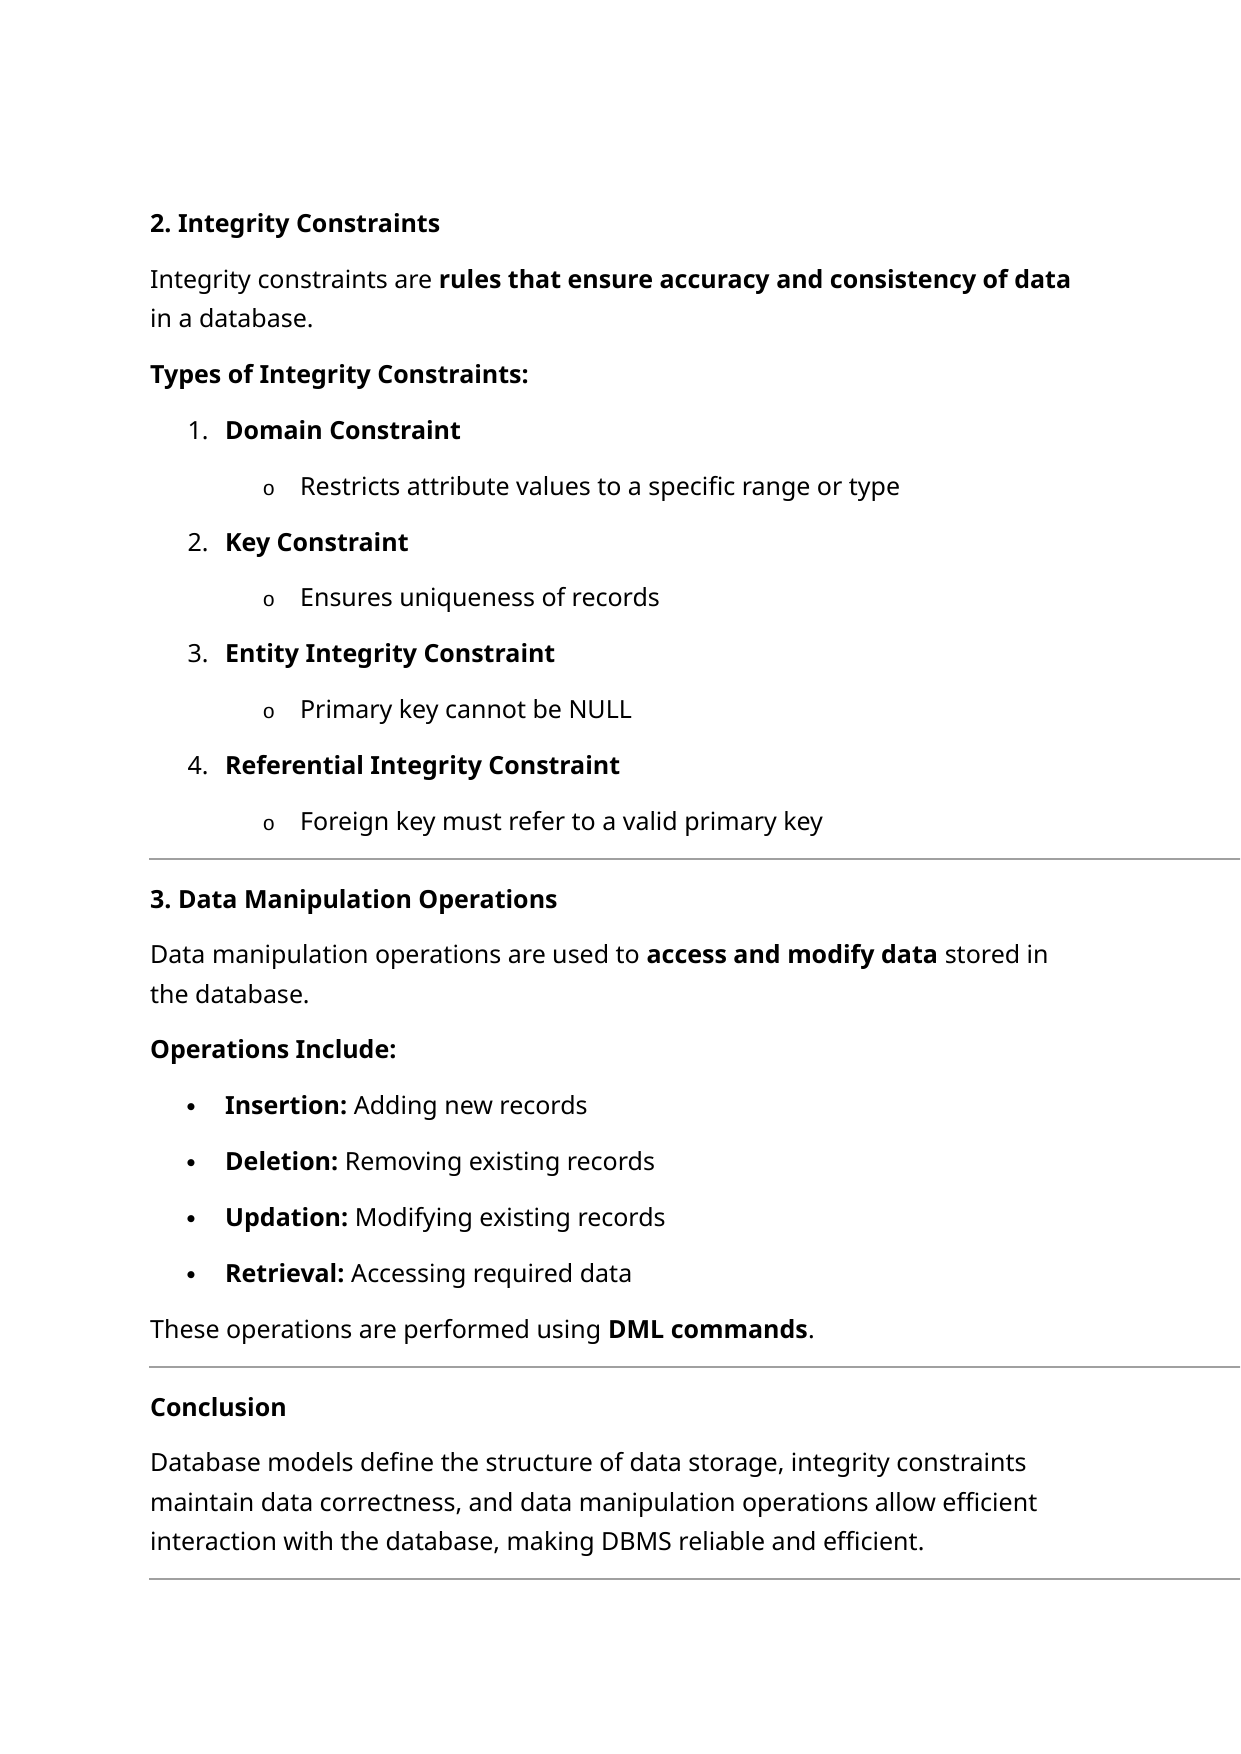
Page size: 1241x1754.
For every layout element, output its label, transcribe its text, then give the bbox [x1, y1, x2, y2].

list Ensures uniqueness of records [262, 580, 1090, 614]
list Deletion: Removing existing records [187, 1144, 1090, 1178]
text Operations Include: [150, 1032, 1090, 1066]
list Updation: Modifying existing records [187, 1199, 1090, 1234]
list Restricts attribute values to a specific range or type [262, 468, 1090, 502]
list Domain Constraint [187, 412, 1090, 447]
list Entity Integrity Constraint [187, 636, 1090, 670]
text Conclusion [150, 1389, 1090, 1423]
list Referential Integrity Constraint [187, 747, 1090, 782]
list Key Constraint [187, 524, 1090, 558]
list Insertion: Adding new records [187, 1088, 1090, 1122]
list Retrieval: Accessing required data [187, 1255, 1090, 1289]
text 2. Integrity Constraints [150, 206, 1090, 240]
text Types of Integrity Constraints: [150, 357, 1090, 391]
text Integrity constraints are rules that ensure accuracy and consistency of data in a database. [150, 262, 1090, 335]
list Foreign key must refer to a valid primary key [262, 803, 1090, 837]
text Database models define the structure of data storage, integrity constraints maintain data correctness, and data manipulation operations allow efficient interaction with the database, making DBMS reliable and efficient. [150, 1445, 1090, 1557]
text 3. Data Manipulation Operations [150, 881, 1090, 915]
list Primary key cannot be NULL [262, 692, 1090, 726]
text Data manipulation operations are used to access and modify data stored in the database. [150, 937, 1090, 1010]
text These operations are performed using DML commands. [150, 1311, 1090, 1345]
